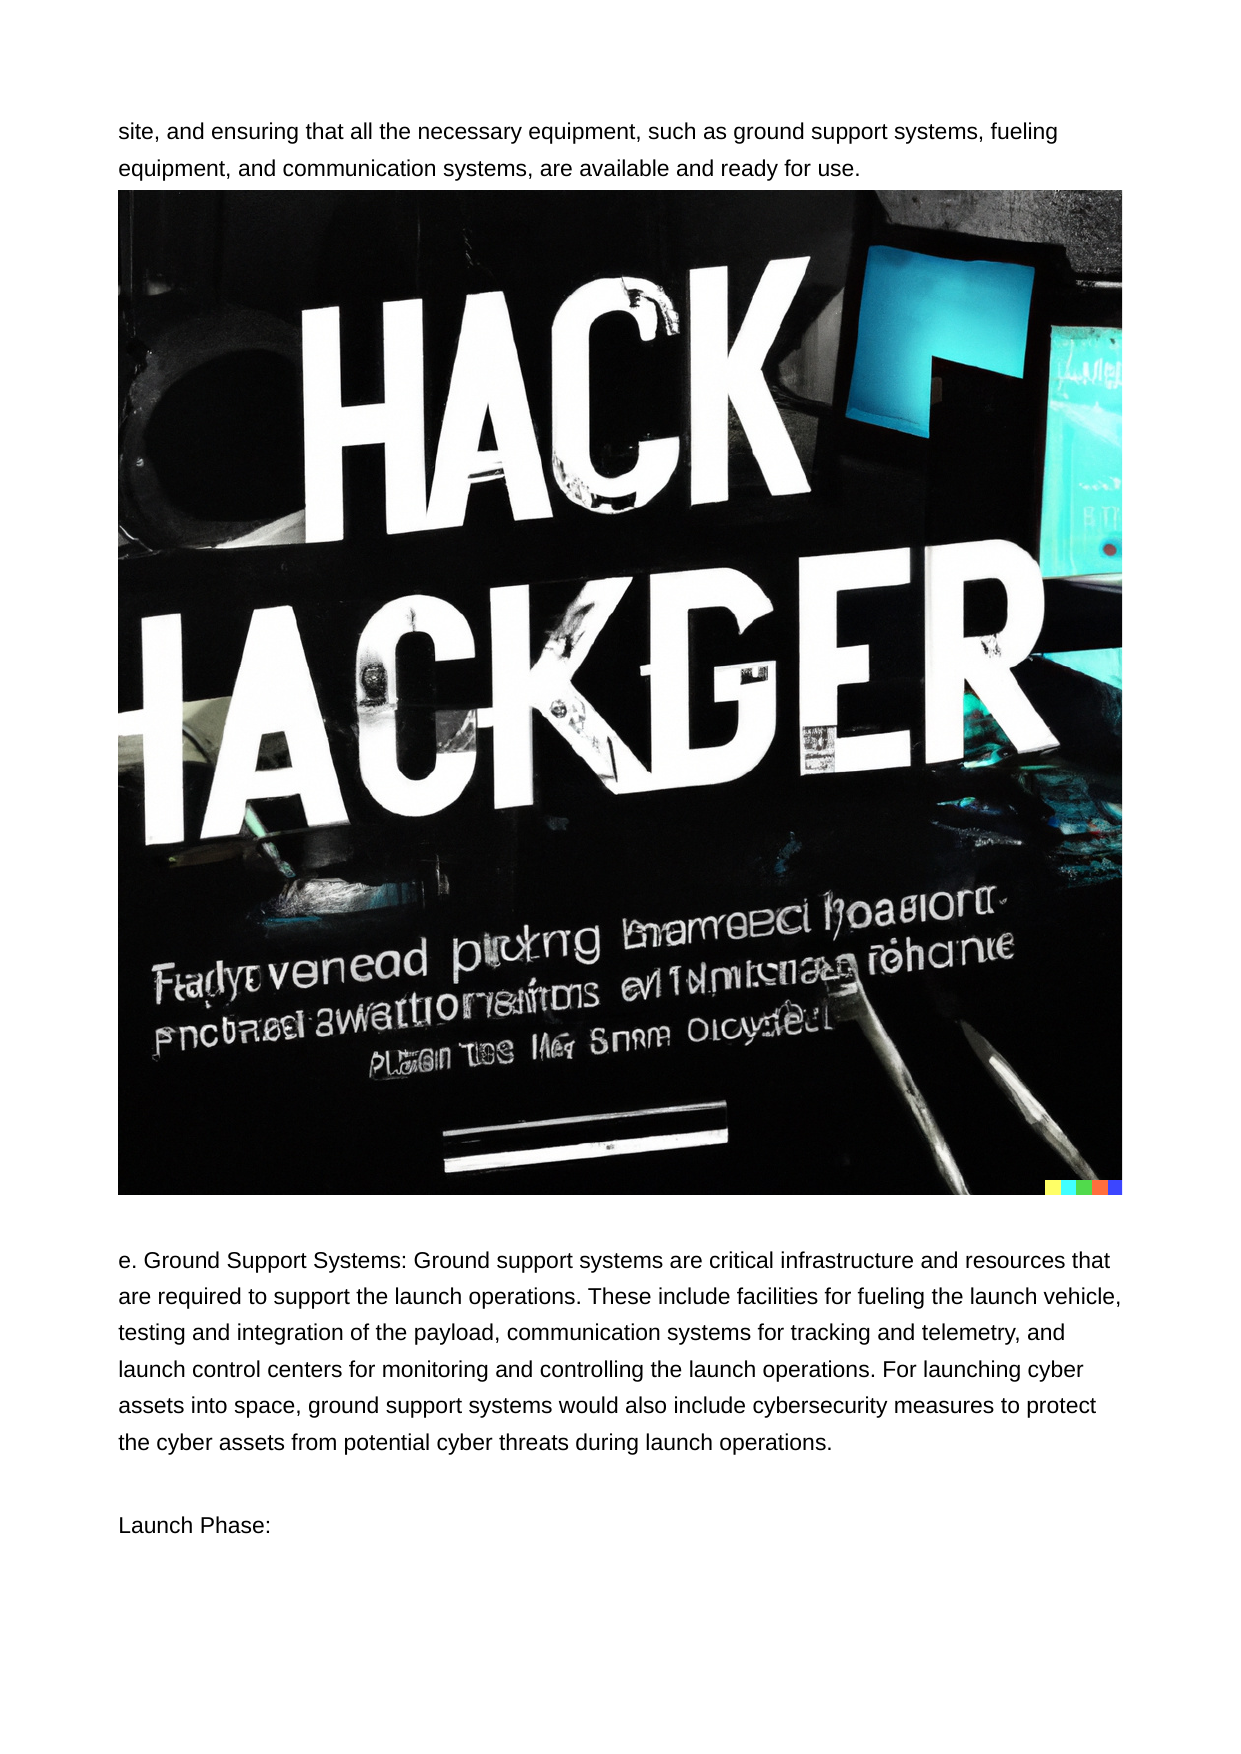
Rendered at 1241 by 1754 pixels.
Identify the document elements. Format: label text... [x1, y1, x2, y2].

text Launch Phase: [118, 1512, 1122, 1539]
text e. Ground Support Systems: Ground support systems are critical infrastructure and resources that are required to support the launch operations. These include facilities for fueling the launch vehicle, testing and integration of the payload, communication systems for tracking and telemetry, and launch control centers for monitoring and controlling the launch operations. For launching cyber assets into space, ground support systems would also include cybersecurity measures to protect the cyber assets from potential cyber threats during launch operations. [118, 1247, 1122, 1455]
picture [118, 190, 1123, 1195]
text site, and ensuring that all the necessary equipment, such as ground support systems, fueling equipment, and communication systems, are available and ready for use. [118, 118, 1122, 181]
